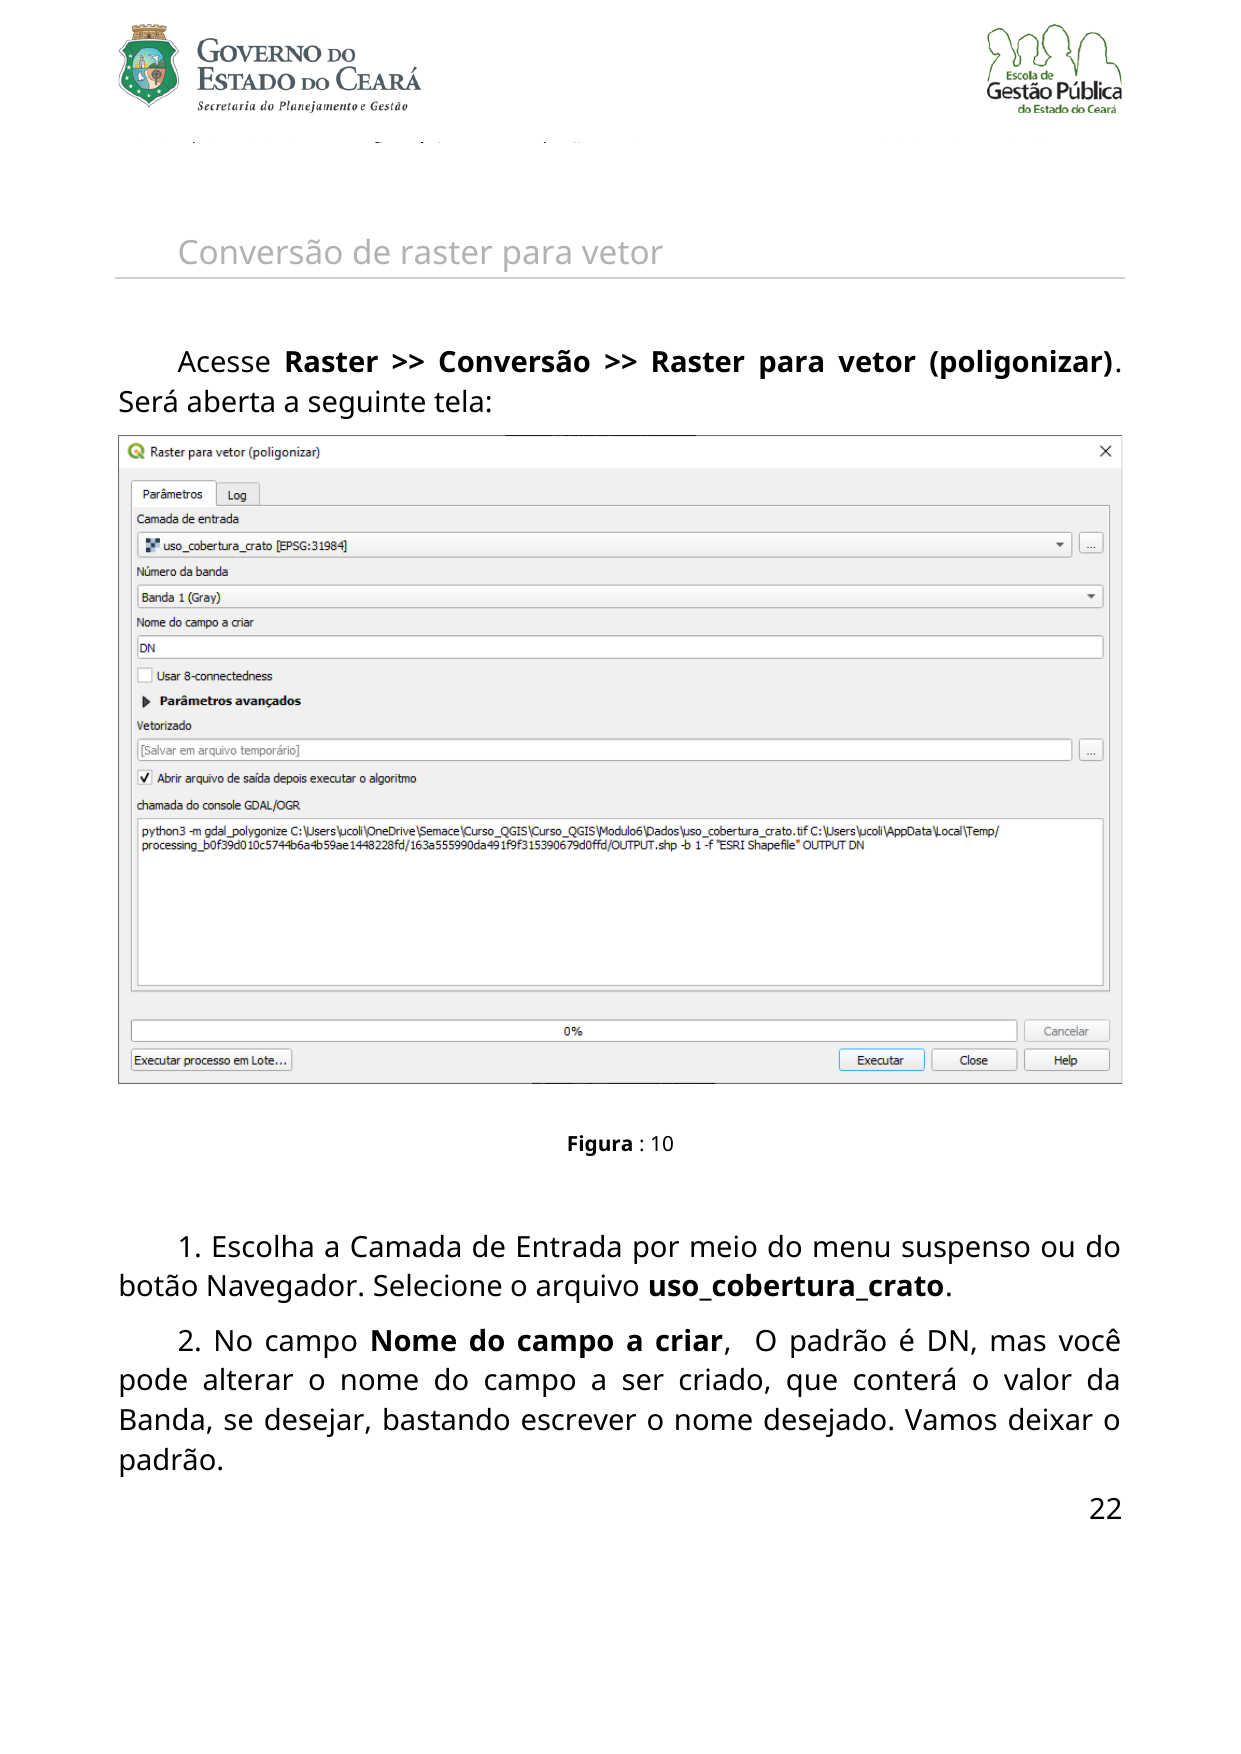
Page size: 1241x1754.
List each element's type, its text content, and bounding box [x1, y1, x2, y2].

picture [118, 24, 1122, 113]
picture [118, 435, 1123, 1084]
subtitle Conversão de raster para vetor [115, 187, 1125, 277]
text 2. No campo Nome do campo a criar, O padrão é DN, mas você pode alterar o nome do campo a ser criado, que conterá o valor da Banda, se desejar, bastando escrever o nome desejado. Vamos deixar o padrão. [118, 1320, 1122, 1479]
text Acesse Raster >> Conversão >> Raster para vetor (poligonizar). Será aberta a seguinte tela: [118, 341, 1122, 421]
text Figura : 10 [118, 1084, 1122, 1157]
text 1. Escolha a Camada de Entrada por meio do menu suspenso ou do botão Navegador. Selecione o arquivo uso_cobertura_crato. [118, 1226, 1122, 1305]
